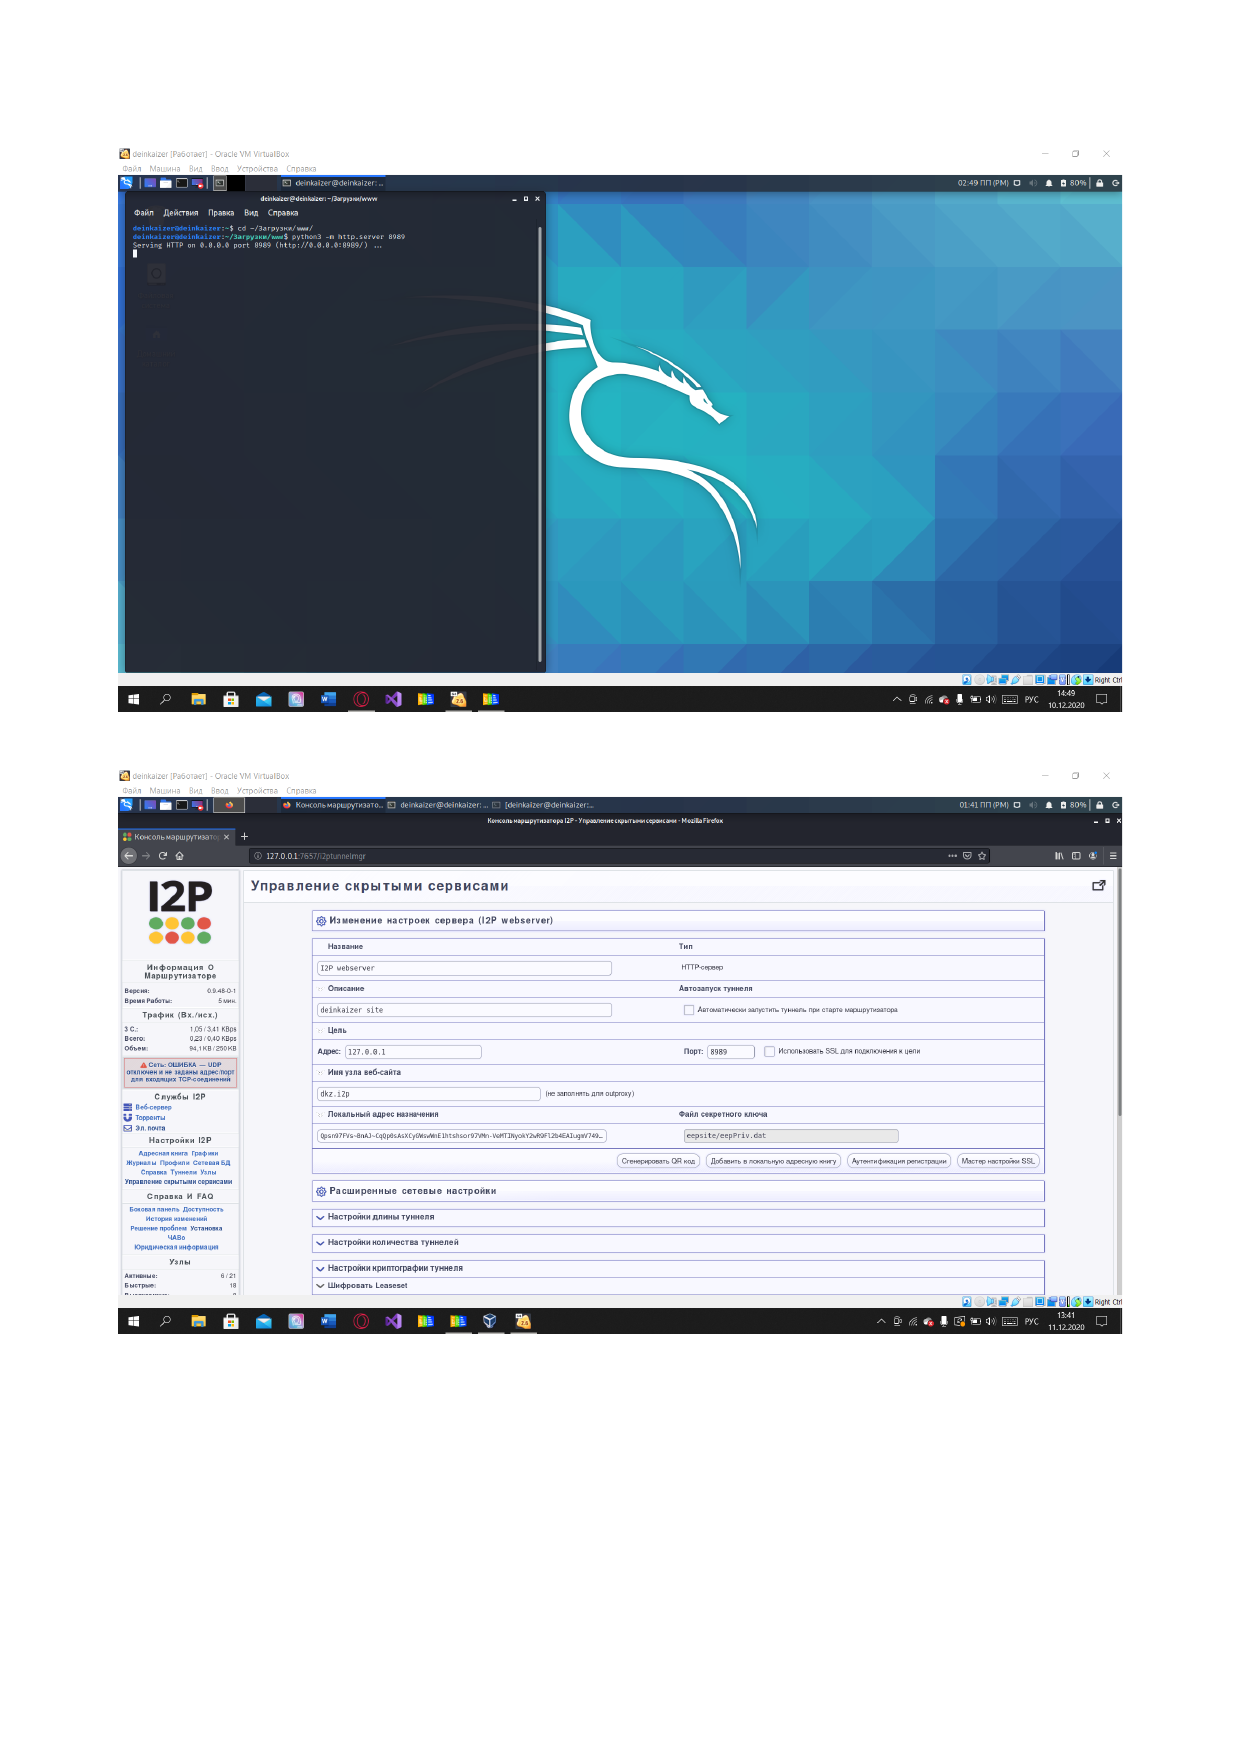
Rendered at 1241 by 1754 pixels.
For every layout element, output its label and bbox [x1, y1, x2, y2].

picture [118, 769, 1123, 1334]
picture [118, 146, 1123, 712]
